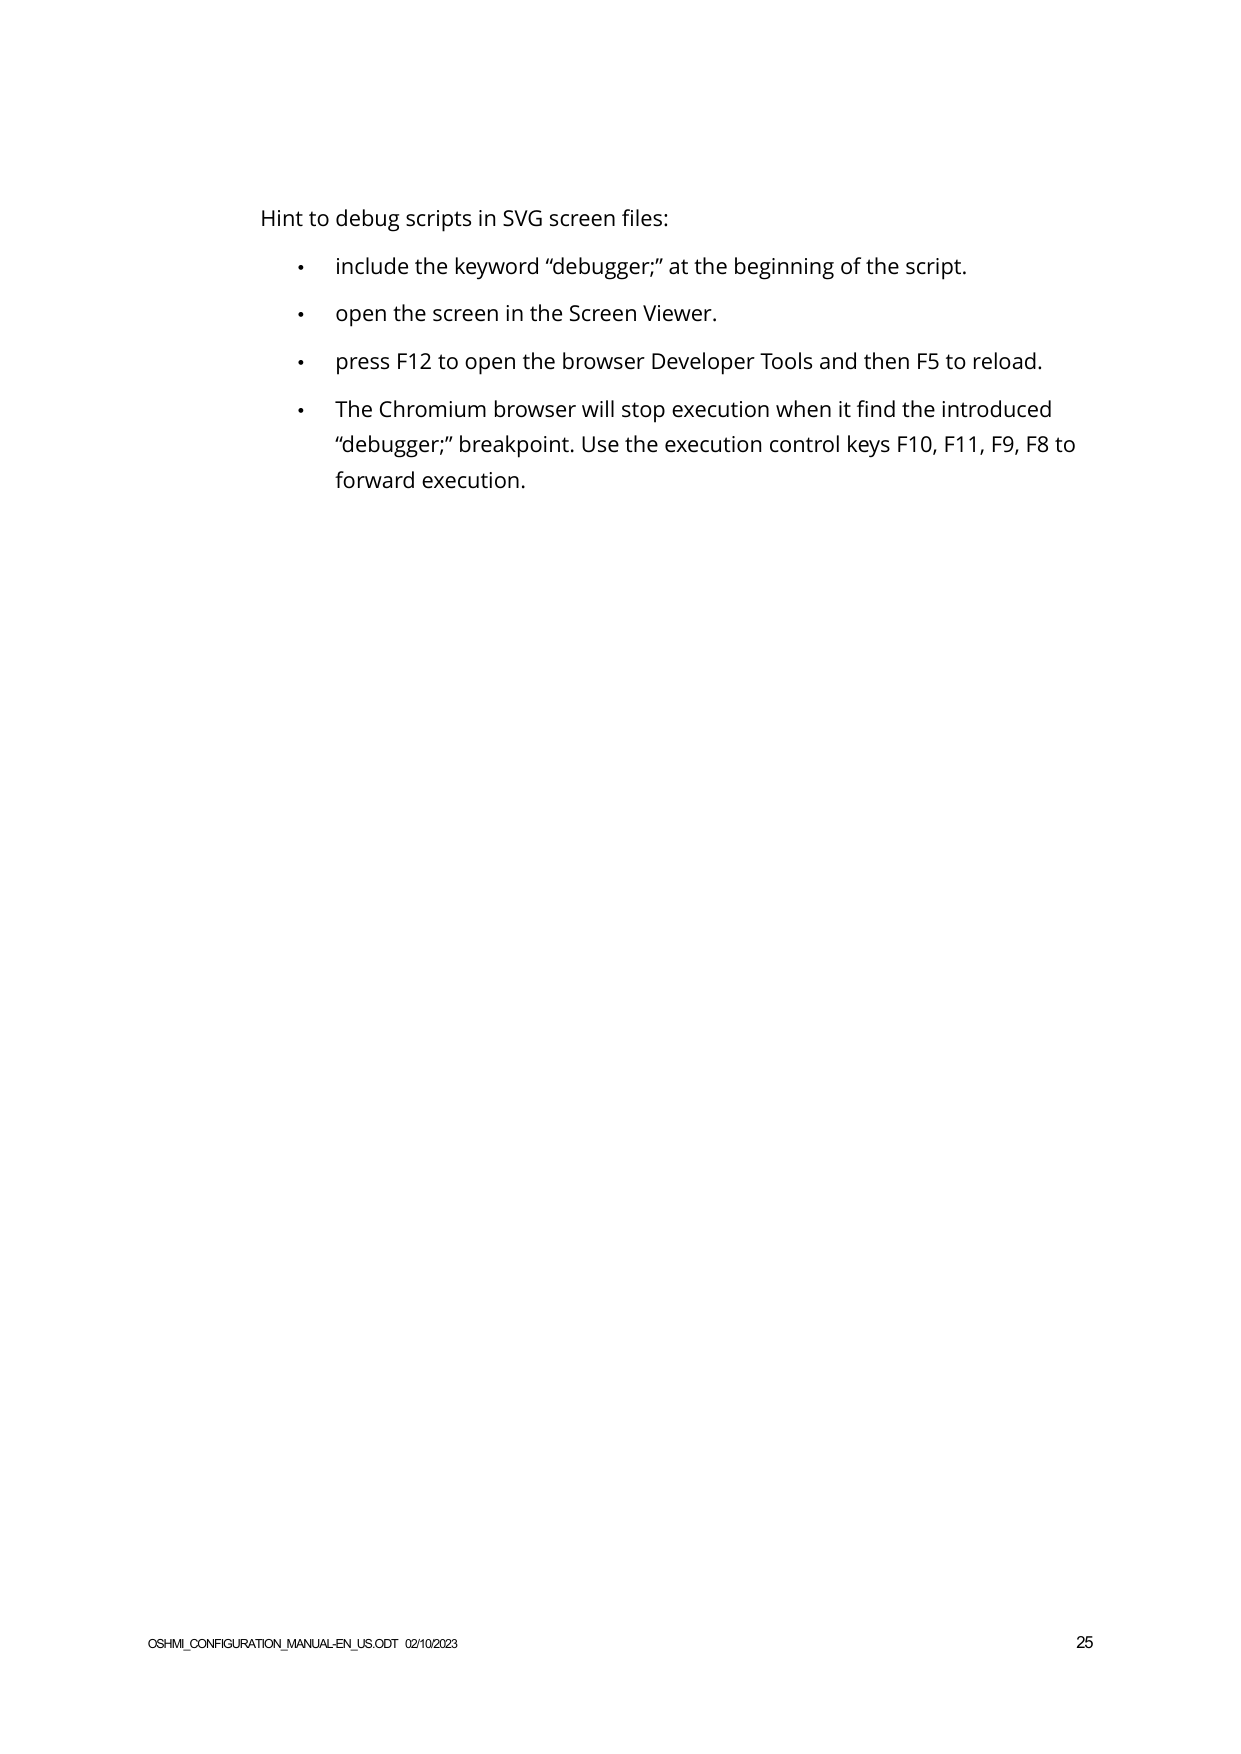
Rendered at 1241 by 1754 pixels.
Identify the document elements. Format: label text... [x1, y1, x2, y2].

text Hint to debug scripts in SVG screen files: [260, 203, 1093, 233]
list open the screen in the Screen Viewer. [298, 298, 1093, 328]
list include the keyword “debugger;” at the beginning of the script. [298, 251, 1093, 280]
list The Chromium browser will stop execution when it find the introduced “debugger;” breakpoint. Use the execution control keys F10, F11, F9, F8 to forward execution. [298, 394, 1093, 495]
list press F12 to open the browser Developer Tools and then F5 to reload. [298, 346, 1093, 376]
